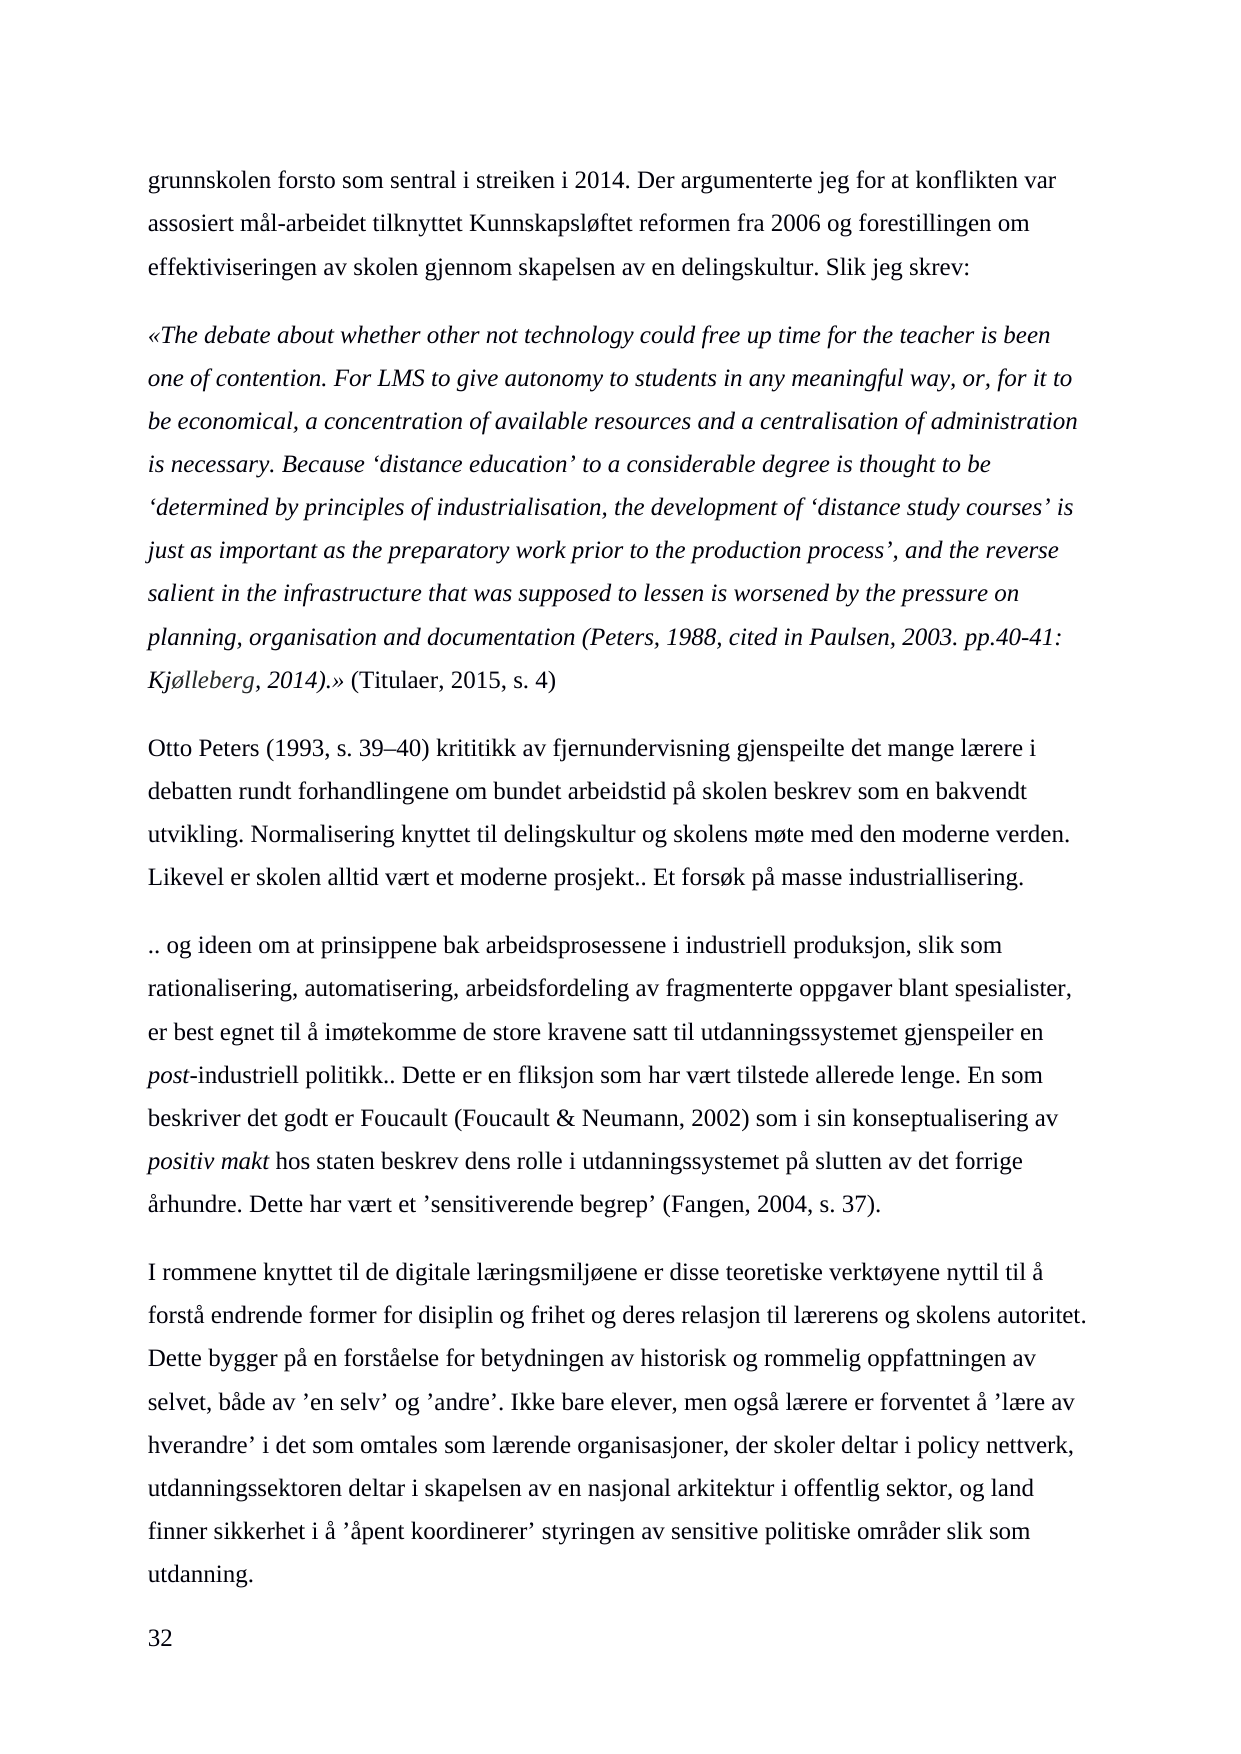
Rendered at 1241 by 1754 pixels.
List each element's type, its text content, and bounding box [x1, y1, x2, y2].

text «The debate about whether other not technology could free up time for the teacher is been one of contention. For LMS to give autonomy to students in any meaningful way, or, for it to be economical, a concentration of available resources and a centralisation of administration is necessary. Because ‘distance education’ to a considerable degree is thought to be ‘determined by principles of industrialisation, the development of ‘distance study courses’ is just as important as the preparatory work prior to the production process’, and the reverse salient in the infrastructure that was supposed to lessen is worsened by the pressure on planning, organisation and documentation (Peters, 1988, cited in Paulsen, 2003. pp.40-41: Kjølleberg, 2014).» (Titulaer, 2015, s. 4) [148, 320, 1092, 693]
text I rommene knyttet til de digitale læringsmiljøene er disse teoretiske verktøyene nyttil til å forstå endrende former for disiplin og frihet og deres relasjon til lærerens og skolens autoritet. Dette bygger på en forståelse for betydningen av historisk og rommelig oppfattningen av selvet, både av ’en selv’ og ’andre’. Ikke bare elever, men også lærere er forventet å ’lære av hverandre’ i det som omtales som lærende organisasjoner, der skoler deltar i policy nettverk, utdanningssektoren deltar i skapelsen av en nasjonal arkitektur i offentlig sektor, og land finner sikkerhet i å ’åpent koordinerer’ styringen av sensitive politiske områder slik som utdanning. [148, 1257, 1092, 1588]
text grunnskolen forsto som sentral i streiken i 2014. Der argumenterte jeg for at konflikten var assosiert mål-arbeidet tilknyttet Kunnskapsløftet reformen fra 2006 og forestillingen om effektiviseringen av skolen gjennom skapelsen av en delingskultur. Slik jeg skrev: [148, 165, 1092, 280]
text .. og ideen om at prinsippene bak arbeidsprosessene i industriell produksjon, slik som rationalisering, automatisering, arbeidsfordeling av fragmenterte oppgaver blant spesialister, er best egnet til å imøtekomme de store kravene satt til utdanningssystemet gjenspeiler en post-industriell politikk.. Dette er en fliksjon som har vært tilstede allerede lenge. En som beskriver det godt er Foucault (Foucault & Neumann, 2002) som i sin konseptualisering av positiv makt hos staten beskrev dens rolle i utdanningssystemet på slutten av det forrige århundre. Dette har vært et ’sensitiverende begrep’ (Fangen, 2004, s. 37). [148, 930, 1092, 1218]
text Otto Peters (1993, s. 39–40) krititikk av fjernundervisning gjenspeilte det mange lærere i debatten rundt forhandlingene om bundet arbeidstid på skolen beskrev som en bakvendt utvikling. Normalisering knyttet til delingskultur og skolens møte med den moderne verden. Likevel er skolen alltid vært et moderne prosjekt.. Et forsøk på masse industriallisering. [148, 733, 1092, 891]
